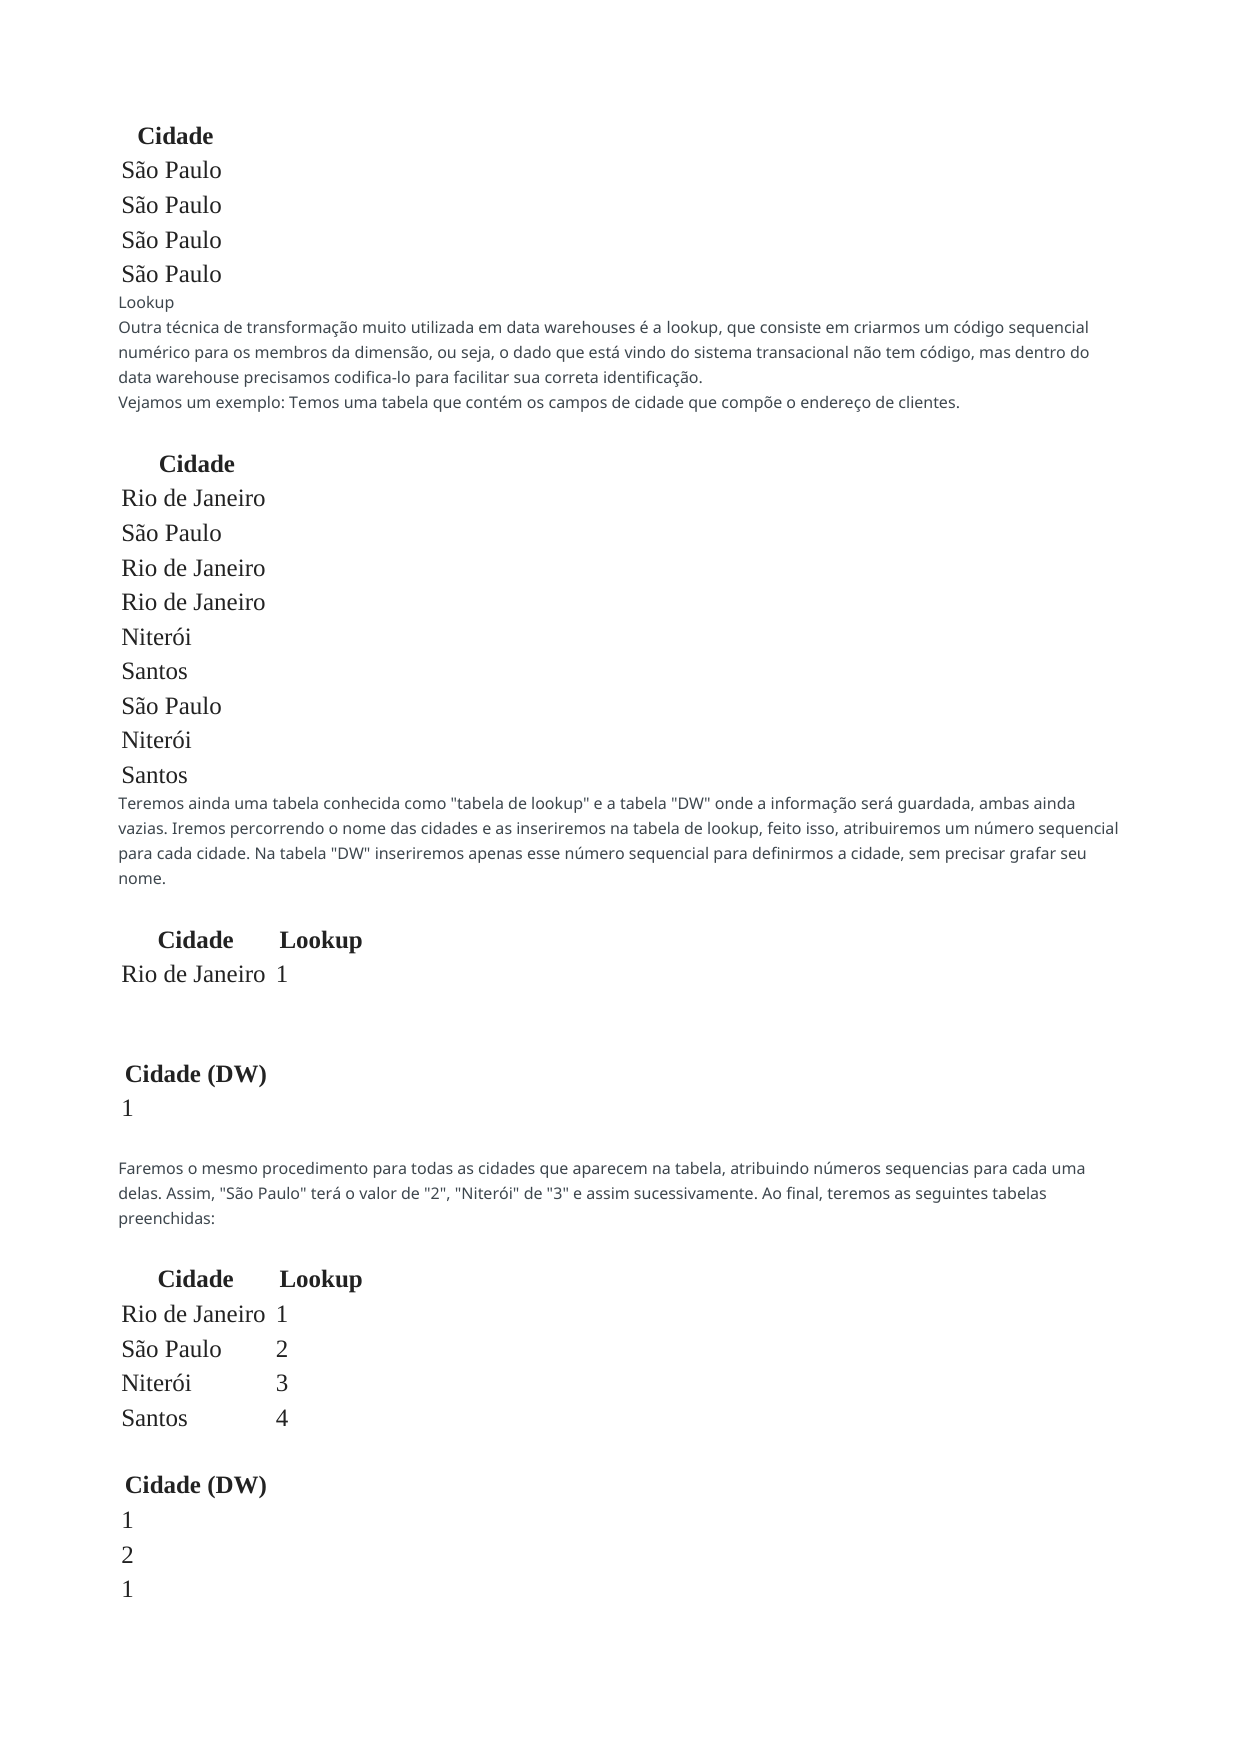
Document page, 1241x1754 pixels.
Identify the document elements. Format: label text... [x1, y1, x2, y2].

table_cell 3 [273, 1365, 369, 1400]
table_cell São Paulo [118, 153, 232, 187]
table_header Cidade [118, 446, 275, 481]
table_cell Santos [118, 1400, 273, 1434]
table_cell Santos [118, 654, 275, 688]
table_cell Rio de Janeiro [118, 550, 275, 584]
table_header Lookup [273, 922, 369, 956]
table_cell Rio de Janeiro [118, 956, 273, 991]
table_cell 1 [118, 1090, 273, 1125]
table_cell [118, 1002, 273, 1012]
table_cell 1 [118, 1502, 273, 1537]
table_cell 1 [273, 956, 369, 991]
table_cell Rio de Janeiro [118, 481, 275, 515]
table_cell [118, 1012, 273, 1023]
table_header Cidade [118, 1262, 273, 1296]
table_header Cidade [118, 922, 273, 956]
table_cell 4 [273, 1400, 369, 1434]
table_cell São Paulo [118, 222, 232, 256]
table_cell 2 [118, 1537, 273, 1571]
table_cell São Paulo [118, 187, 232, 222]
table_cell [273, 991, 369, 1002]
table_cell Rio de Janeiro [118, 584, 275, 619]
table_cell Rio de Janeiro [118, 1296, 273, 1331]
table_header Cidade [118, 118, 232, 153]
text Faremos o mesmo procedimento para todas as cidades que aparecem na tabela, atribuindo números sequencias para cada uma delas. Assim, "São Paulo" terá o valor de "2", "Niterói" de "3" e assim sucessivamente. Ao final, teremos as seguintes tabelas preenchidas: [118, 1157, 1122, 1229]
table_cell [118, 1125, 273, 1136]
table_cell [273, 1012, 369, 1023]
table_cell Santos [118, 757, 275, 792]
table_cell São Paulo [118, 515, 275, 550]
text Outra técnica de transformação muito utilizada em data warehouses é a lookup, que consiste em criarmos um código sequencial numérico para os membros da dimensão, ou seja, o dado que está vindo do sistema transacional não tem código, mas dentro do data warehouse precisamos codifica-lo para facilitar sua correta identificação. [118, 316, 1122, 388]
table_cell [118, 1146, 273, 1157]
table_cell São Paulo [118, 1331, 273, 1365]
text Teremos ainda uma tabela conhecida como "tabela de lookup" e a tabela "DW" onde a informação será guardada, ambas ainda vazias. Iremos percorrendo o nome das cidades e as inseriremos na tabela de lookup, feito isso, atribuiremos um número sequencial para cada cidade. Na tabela "DW" inseriremos apenas esse número sequencial para definirmos a cidade, sem precisar grafar seu nome. [118, 792, 1122, 889]
table_header Cidade (DW) [118, 1056, 273, 1090]
table_header Lookup [273, 1262, 369, 1296]
text Vejamos um exemplo: Temos uma tabela que contém os campos de cidade que compõe o endereço de clientes. [118, 391, 1122, 413]
table_cell Niterói [118, 1365, 273, 1400]
table_cell 1 [273, 1296, 369, 1331]
text Lookup [118, 291, 1122, 313]
table_header Cidade (DW) [118, 1468, 273, 1502]
table_cell 2 [273, 1331, 369, 1365]
table_cell São Paulo [118, 256, 232, 291]
table_cell 1 [118, 1571, 273, 1606]
table_cell Niterói [118, 619, 275, 653]
table_cell Niterói [118, 723, 275, 757]
table_cell [118, 1136, 273, 1146]
table_cell São Paulo [118, 688, 275, 723]
table_cell [118, 991, 273, 1002]
table_cell [273, 1002, 369, 1012]
